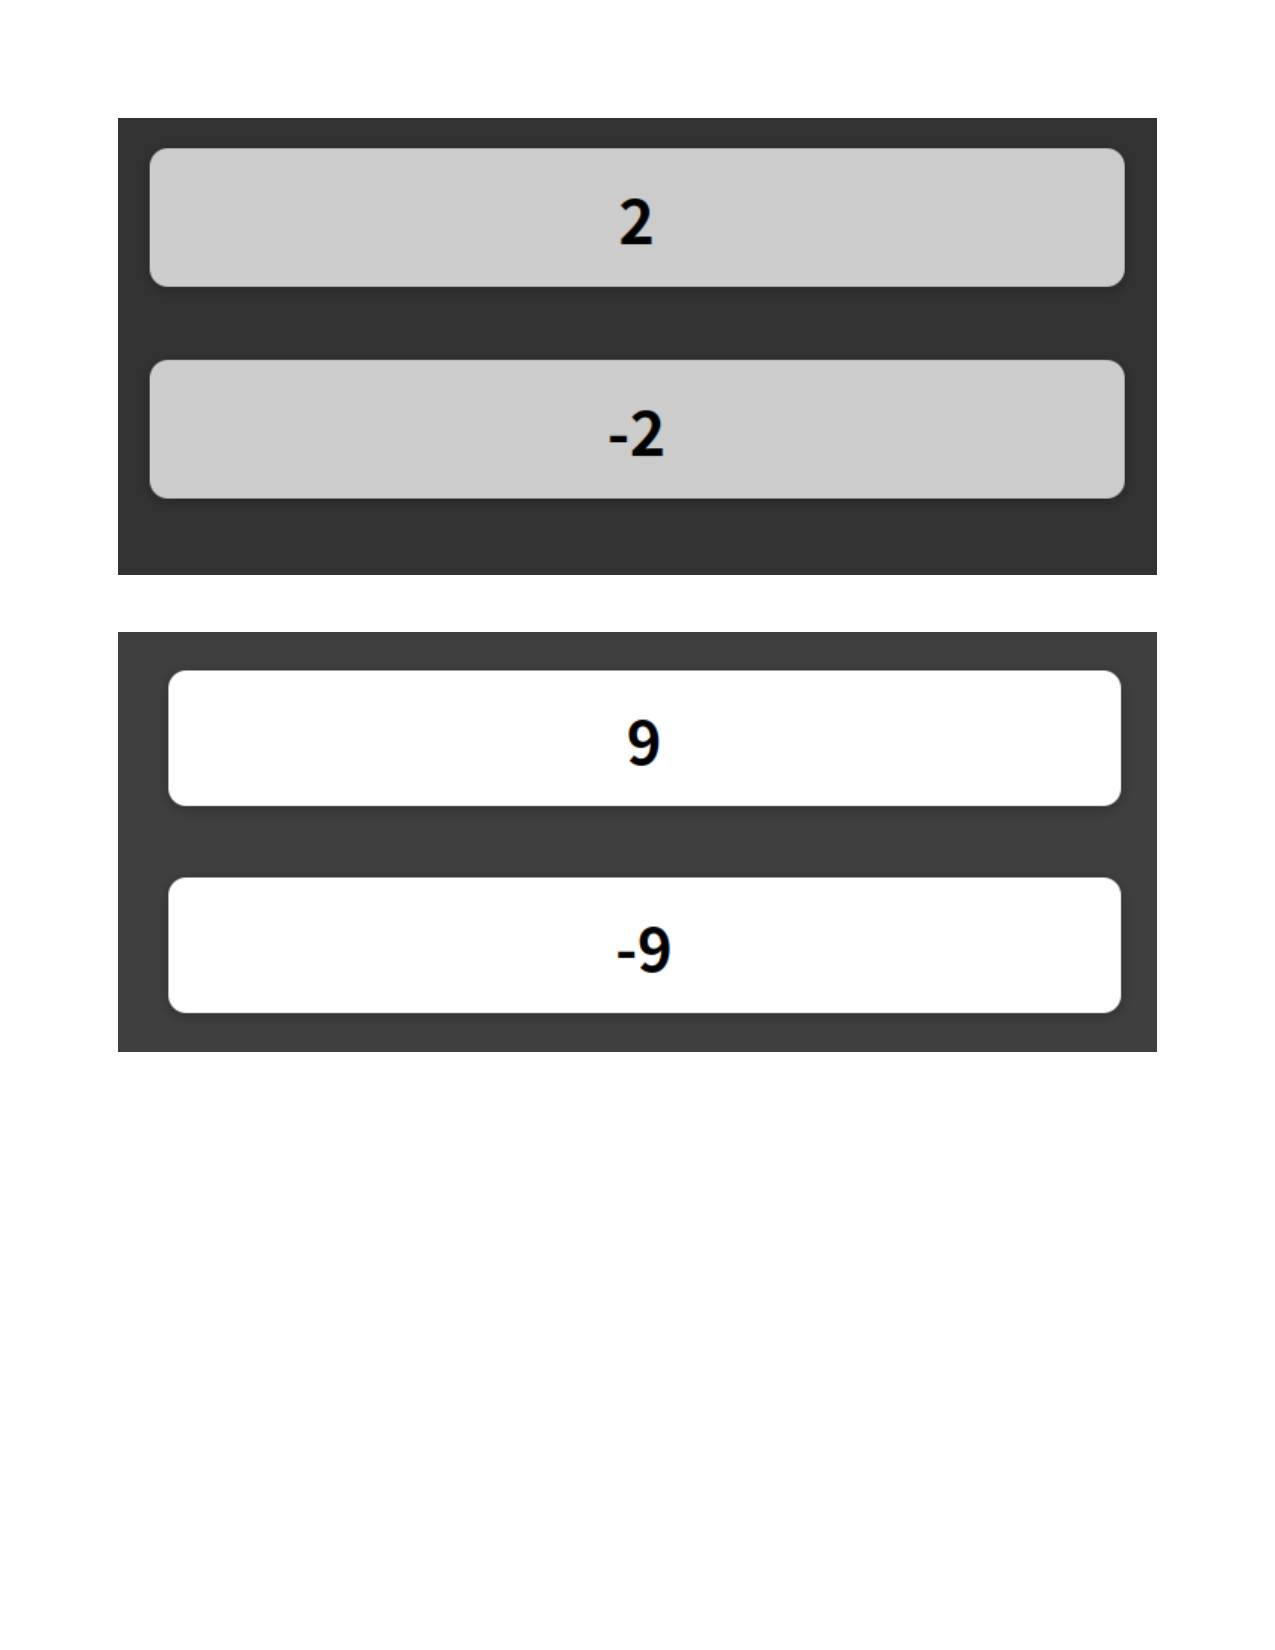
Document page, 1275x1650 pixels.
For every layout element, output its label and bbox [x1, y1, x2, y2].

picture [118, 118, 1157, 575]
picture [118, 632, 1157, 1052]
